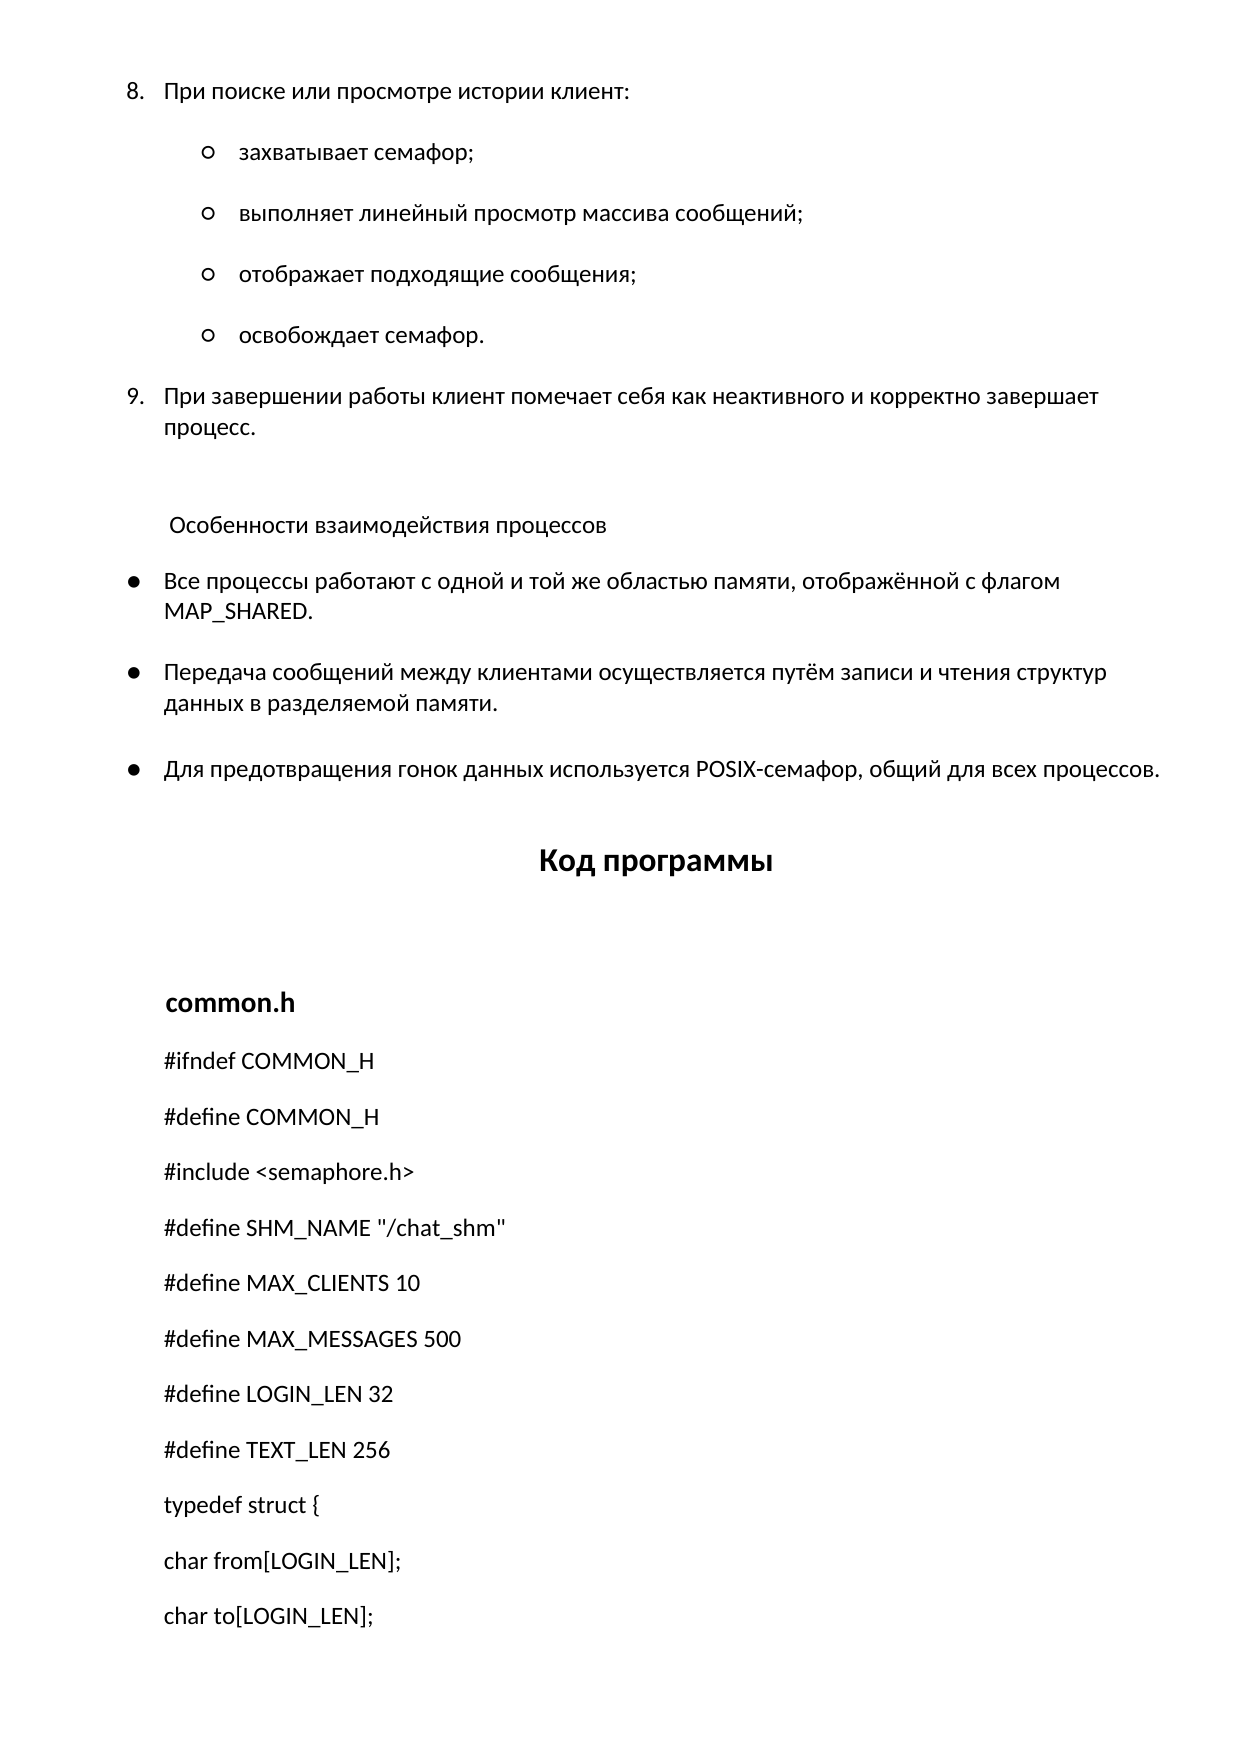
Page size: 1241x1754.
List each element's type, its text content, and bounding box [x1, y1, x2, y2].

list При поиске или просмотре истории клиент: [126, 75, 1165, 136]
text #define TEXT_LEN 256 [163, 1434, 1165, 1464]
text char from[LOGIN_LEN]; [163, 1545, 1165, 1575]
list выполняет линейный просмотр массива сообщений; [201, 197, 1165, 258]
list отображает подходящие сообщения; [201, 258, 1165, 319]
subtitle Особенности взаимодействия процессов [169, 509, 1165, 540]
text char to[LOGIN_LEN]; [163, 1600, 1165, 1631]
text #define COMMON_H [163, 1101, 1165, 1131]
text common.h [106, 984, 1147, 1020]
list захватывает семафор; [201, 136, 1165, 197]
list При завершении работы клиент помечает себя как неактивного и корректно завершает процесс. [126, 380, 1165, 472]
text Код программы [106, 839, 1147, 880]
text #define MAX_MESSAGES 500 [163, 1323, 1165, 1353]
text #include <semaphore.h> [163, 1156, 1165, 1187]
list освобождает семафор. [201, 319, 1165, 380]
list Все процессы работают с одной и той же областью памяти, отображённой с флагом MAP_SHARED. [126, 565, 1165, 656]
text #ifndef COMMON_H [163, 1045, 1165, 1076]
text typedef struct { [163, 1489, 1165, 1520]
list Передача сообщений между клиентами осуществляется путём записи и чтения структур данных в разделяемой памяти. [126, 656, 1165, 753]
text #define MAX_CLIENTS 10 [163, 1267, 1165, 1298]
text #define SHM_NAME "/chat_shm" [163, 1212, 1165, 1242]
text #define LOGIN_LEN 32 [163, 1378, 1165, 1409]
list Для предотвращения гонок данных используется POSIX-семафор, общий для всех процессов. [126, 753, 1165, 814]
